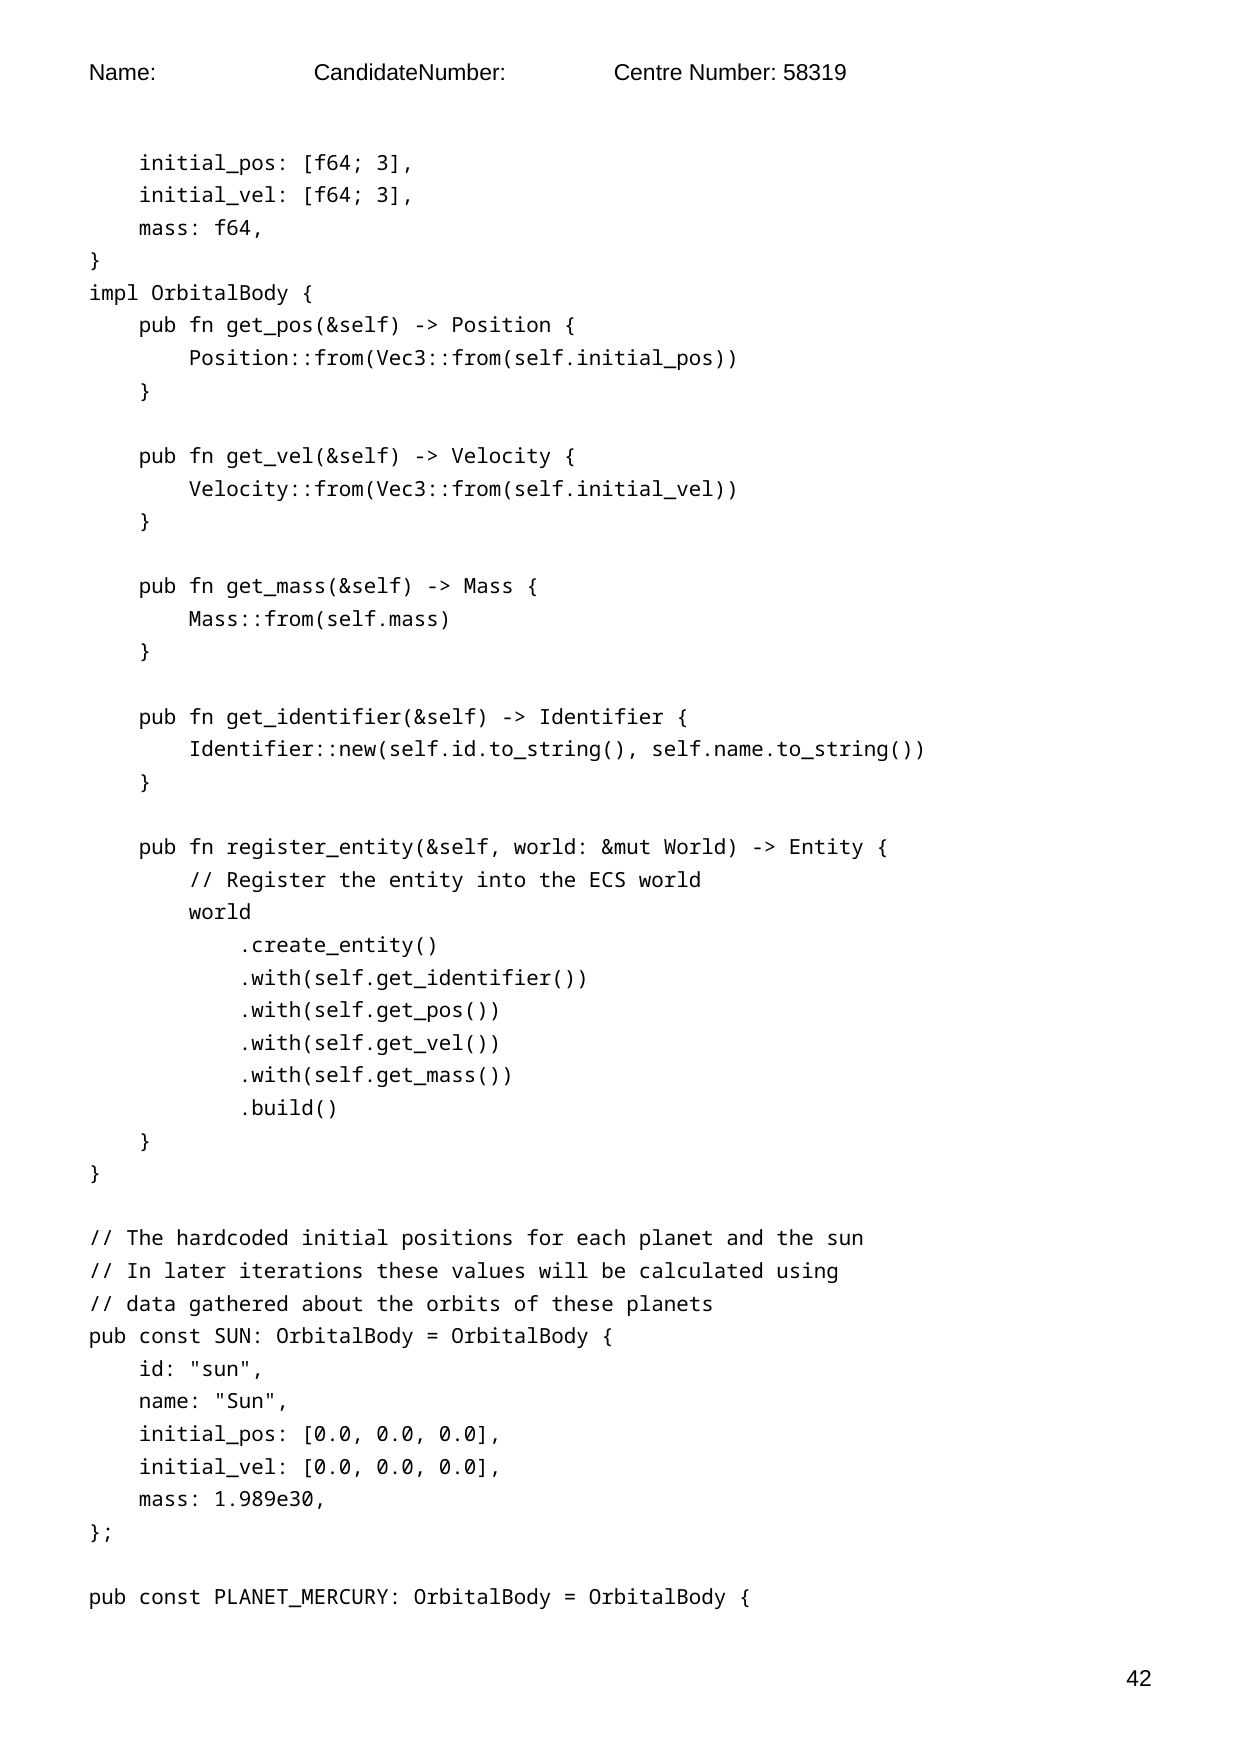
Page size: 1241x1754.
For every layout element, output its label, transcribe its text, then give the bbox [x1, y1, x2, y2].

text .with(self.get_vel()) [88, 1028, 1152, 1056]
text name: "Sun", [88, 1387, 1152, 1415]
text id: "sun", [88, 1354, 1152, 1382]
text Identifier::new(self.id.to_string(), self.name.to_string()) [88, 734, 1152, 763]
text Position::from(Vec3::from(self.initial_pos)) [88, 343, 1152, 372]
text }; [88, 1517, 1152, 1545]
text mass: 1.989e30, [88, 1484, 1152, 1513]
text impl OrbitalBody { [88, 278, 1152, 306]
text } [88, 1126, 1152, 1154]
text .with(self.get_mass()) [88, 1061, 1152, 1089]
text // In later iterations these values will be calculated using [88, 1256, 1152, 1284]
text pub const PLANET_MERCURY: OrbitalBody = OrbitalBody { [88, 1582, 1152, 1611]
text initial_pos: [f64; 3], [88, 148, 1152, 176]
text } [88, 376, 1152, 404]
text pub fn get_vel(&self) -> Velocity { [88, 441, 1152, 469]
text mass: f64, [88, 213, 1152, 241]
text pub fn get_identifier(&self) -> Identifier { [88, 702, 1152, 730]
text } [88, 245, 1152, 274]
text pub fn get_mass(&self) -> Mass { [88, 571, 1152, 600]
text pub const SUN: OrbitalBody = OrbitalBody { [88, 1321, 1152, 1350]
text } [88, 637, 1152, 665]
text initial_pos: [0.0, 0.0, 0.0], [88, 1419, 1152, 1448]
text // The hardcoded initial positions for each planet and the sun [88, 1223, 1152, 1252]
text Velocity::from(Vec3::from(self.initial_vel)) [88, 474, 1152, 502]
text pub fn get_pos(&self) -> Position { [88, 311, 1152, 339]
text initial_vel: [f64; 3], [88, 180, 1152, 209]
text } [88, 506, 1152, 535]
text world [88, 897, 1152, 926]
text .create_entity() [88, 930, 1152, 958]
text Mass::from(self.mass) [88, 604, 1152, 632]
text // Register the entity into the ECS world [88, 865, 1152, 893]
text pub fn register_entity(&self, world: &mut World) -> Entity { [88, 832, 1152, 861]
text } [88, 767, 1152, 796]
text // data gathered about the orbits of these planets [88, 1289, 1152, 1317]
text initial_vel: [0.0, 0.0, 0.0], [88, 1452, 1152, 1480]
text .with(self.get_identifier()) [88, 963, 1152, 991]
text .with(self.get_pos()) [88, 995, 1152, 1024]
text .build() [88, 1093, 1152, 1122]
text } [88, 1158, 1152, 1187]
